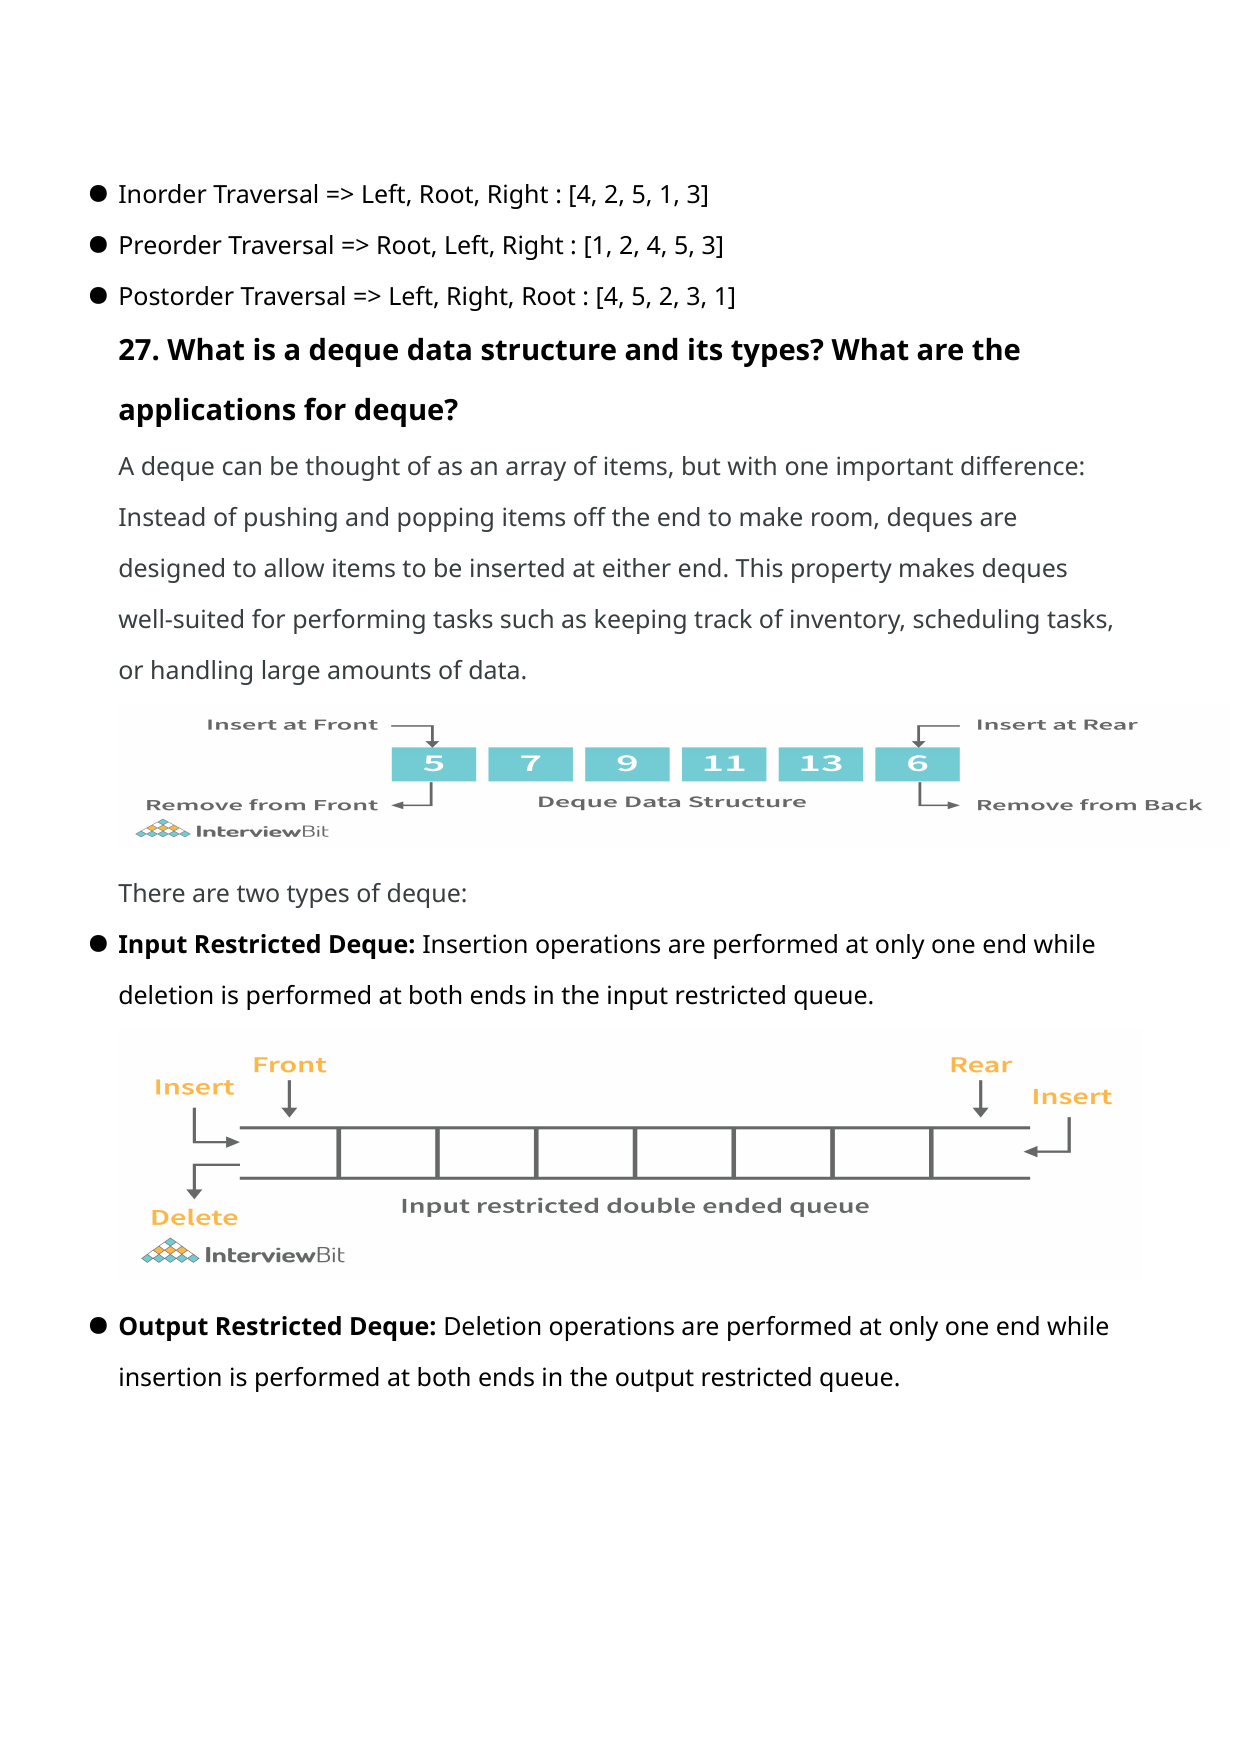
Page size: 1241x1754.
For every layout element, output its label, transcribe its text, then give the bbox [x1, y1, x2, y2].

list Postorder Traversal => Left, Right, Root : [4, 5, 2, 3, 1] [118, 278, 1122, 312]
picture [118, 1028, 1143, 1280]
subtitle 27. What is a deque data structure and its types? What are the applications for deque? [118, 329, 1122, 429]
list Input Restricted Deque: Insertion operations are performed at only one end while deletion is performed at both ends in the input restricted queue. [118, 927, 1122, 1012]
text There are two types of deque: [118, 876, 1122, 909]
list Output Restricted Deque: Deletion operations are performed at only one end while insertion is performed at both ends in the output restricted queue. [118, 1309, 1122, 1394]
list Inorder Traversal => Left, Root, Right : [4, 2, 5, 1, 3] [118, 176, 1122, 210]
list Preorder Traversal => Root, Left, Right : [1, 2, 4, 5, 3] [118, 227, 1122, 261]
text A deque can be thought of as an array of items, but with one important difference: Instead of pushing and popping items off the end to make room, deques are designed to allow items to be inserted at either end. This property makes deques well-suited for performing tasks such as keeping track of inventory, scheduling tasks, or handling large amounts of data. [118, 448, 1122, 687]
picture [118, 703, 1230, 847]
